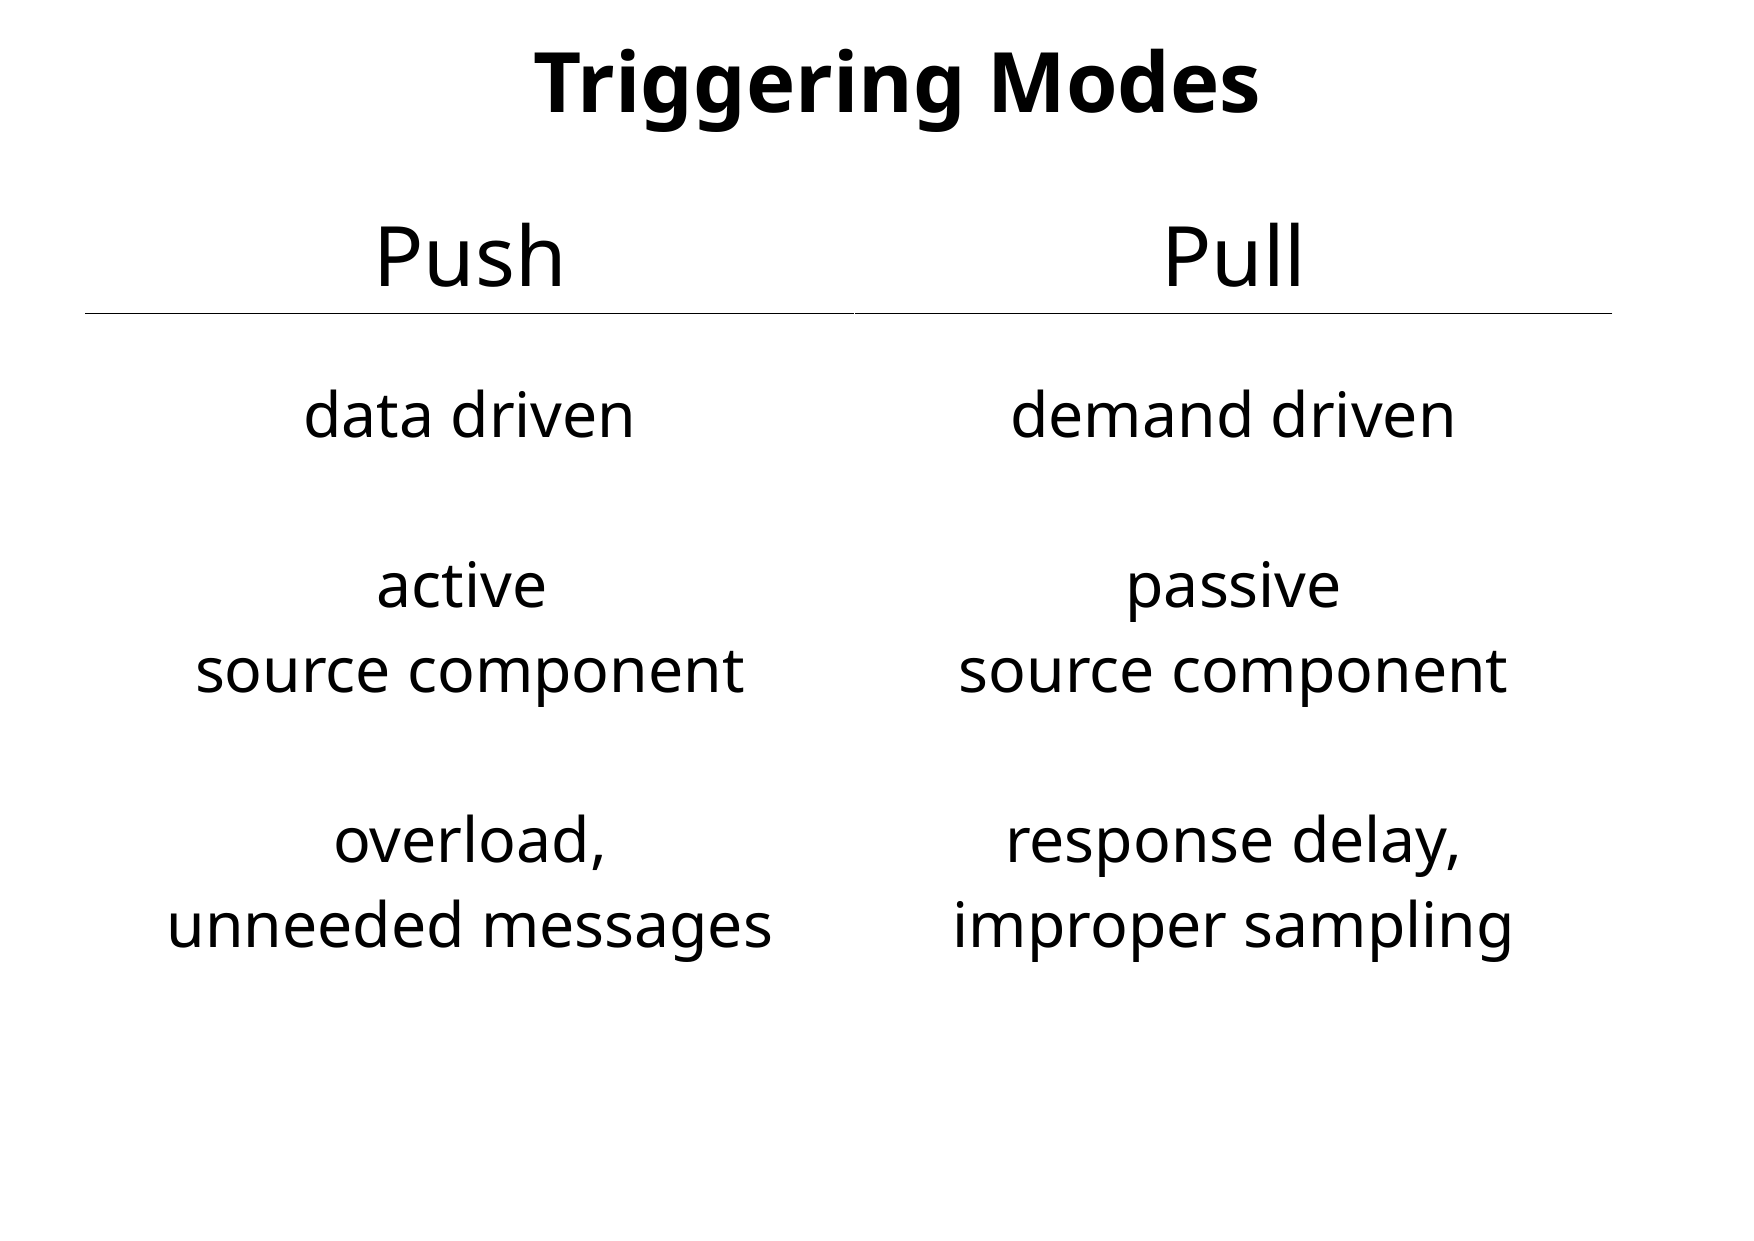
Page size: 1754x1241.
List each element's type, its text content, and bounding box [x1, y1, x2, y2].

table_cell demand driven passive source component response delay, improper sampling [855, 314, 1612, 966]
table_header Push [85, 194, 854, 313]
text Triggering Modes [96, 23, 1699, 137]
table_cell data driven active source component overload, unneeded messages [85, 314, 854, 966]
table_header Pull [855, 194, 1612, 313]
